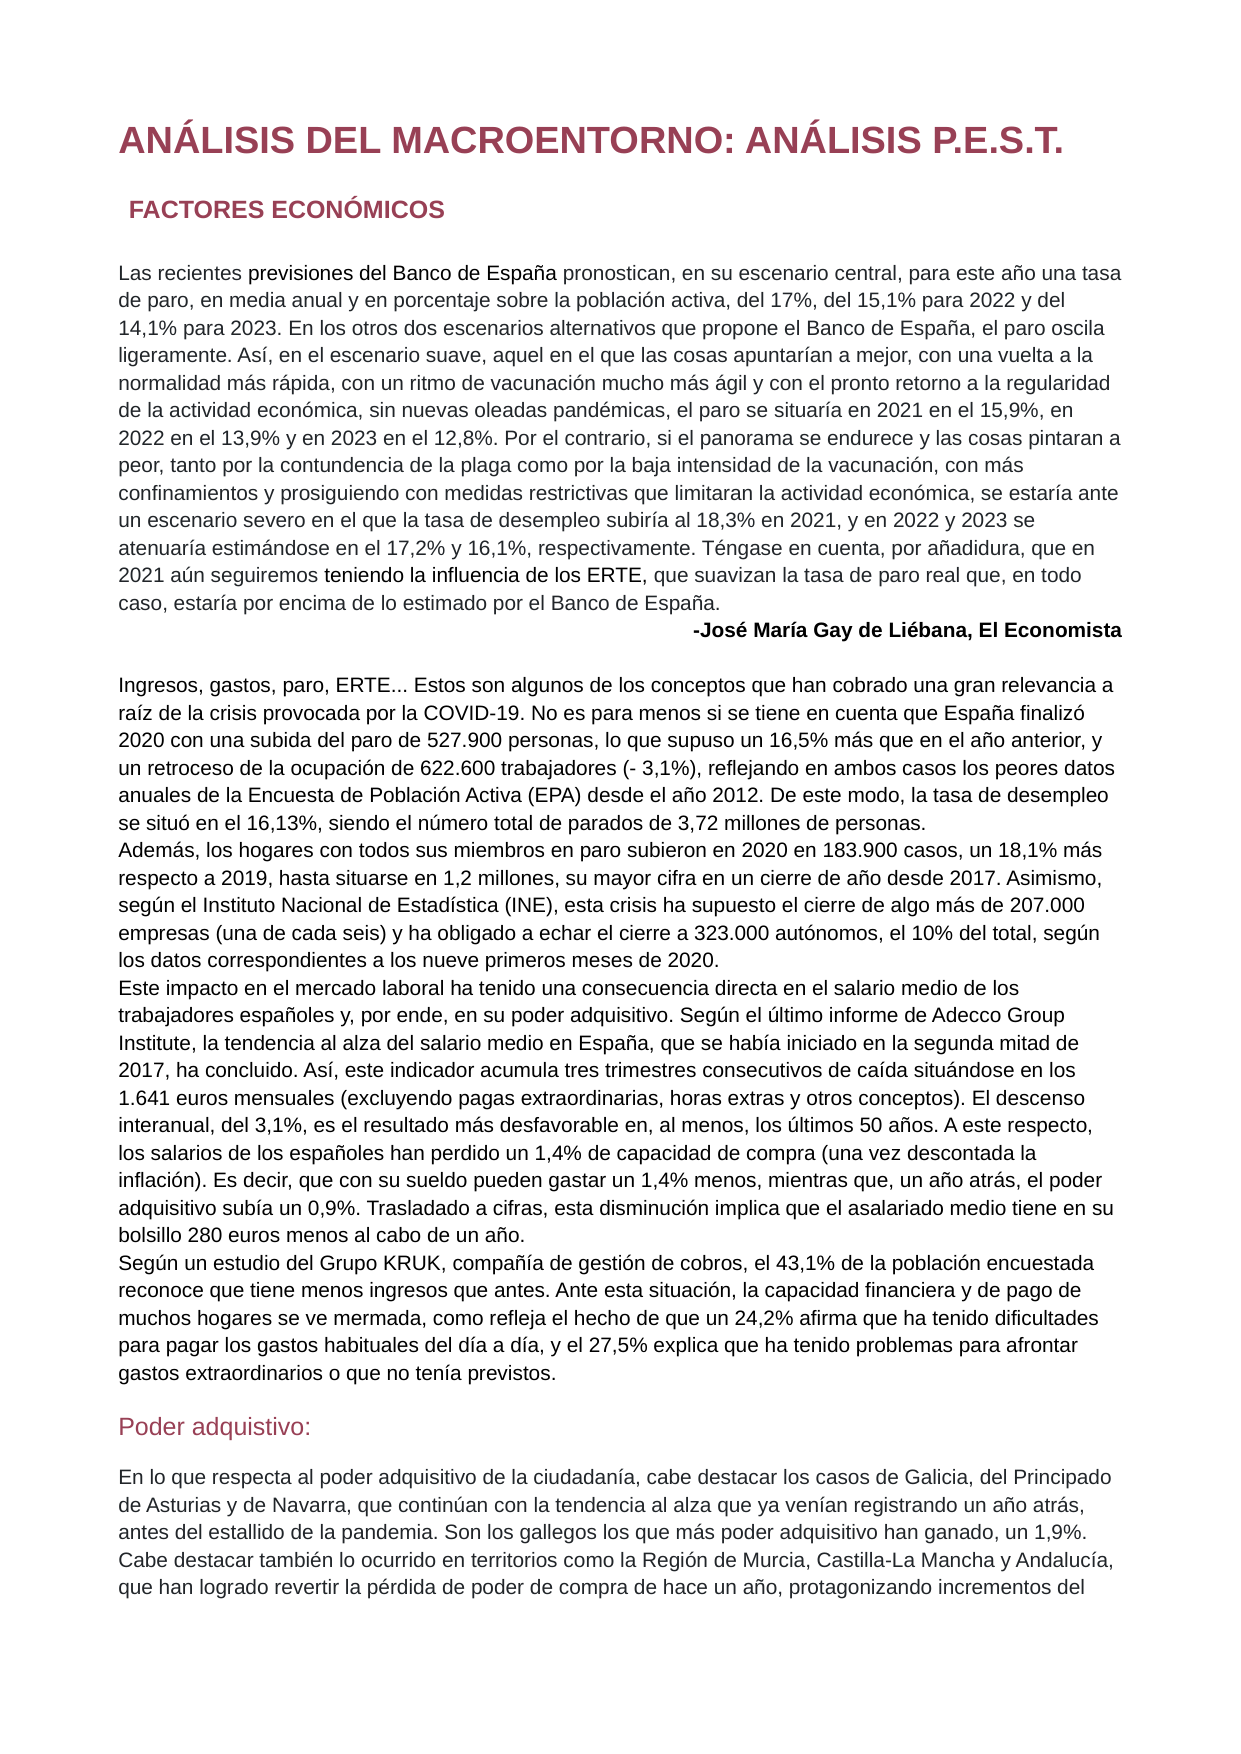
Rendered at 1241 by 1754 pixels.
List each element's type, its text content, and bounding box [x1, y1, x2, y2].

text Ingresos, gastos, paro, ERTE... Estos son algunos de los conceptos que han cobrado una gran relevancia a raíz de la crisis provocada por la COVID-19. No es para menos si se tiene en cuenta que España finalizó 2020 con una subida del paro de 527.900 personas, lo que supuso un 16,5% más que en el año anterior, y un retroceso de la ocupación de 622.600 trabajadores (- 3,1%), reflejando en ambos casos los peores datos anuales de la Encuesta de Población Activa (EPA) desde el año 2012. De este modo, la tasa de desempleo se situó en el 16,13%, siendo el número total de parados de 3,72 millones de personas. [118, 673, 1122, 835]
text Este impacto en el mercado laboral ha tenido una consecuencia directa en el salario medio de los trabajadores españoles y, por ende, en su poder adquisitivo. Según el último informe de Adecco Group Institute, la tendencia al alza del salario medio en España, que se había iniciado en la segunda mitad de 2017, ha concluido. Así, este indicador acumula tres trimestres consecutivos de caída situándose en los 1.641 euros mensuales (excluyendo pagas extraordinarias, horas extras y otros conceptos). El descenso interanual, del 3,1%, es el resultado más desfavorable en, al menos, los últimos 50 años. A este respecto, los salarios de los españoles han perdido un 1,4% de capacidad de compra (una vez descontada la inflación). Es decir, que con su sueldo pueden gastar un 1,4% menos, mientras que, un año atrás, el poder adquisitivo subía un 0,9%. Trasladado a cifras, esta disminución implica que el asalariado medio tiene en su bolsillo 280 euros menos al cabo de un año. [118, 976, 1122, 1247]
text -José María Gay de Liébana, El Economista [118, 618, 1122, 642]
text En lo que respecta al poder adquisitivo de la ciudadanía, cabe destacar los casos de Galicia, del Principado de Asturias y de Navarra, que continúan con la tendencia al alza que ya venían registrando un año atrás, antes del estallido de la pandemia. Son los gallegos los que más poder adquisitivo han ganado, un 1,9%. Cabe destacar también lo ocurrido en territorios como la Región de Murcia, Castilla-La Mancha y Andalucía, que han logrado revertir la pérdida de poder de compra de hace un año, protagonizando incrementos del [118, 1465, 1122, 1599]
text Además, los hogares con todos sus miembros en paro subieron en 2020 en 183.900 casos, un 18,1% más respecto a 2019, hasta situarse en 1,2 millones, su mayor cifra en un cierre de año desde 2017. Asimismo, según el Instituto Nacional de Estadística (INE), esta crisis ha supuesto el cierre de algo más de 207.000 empresas (una de cada seis) y ha obligado a echar el cierre a 323.000 autónomos, el 10% del total, según los datos correspondientes a los nueve primeros meses de 2020. [118, 838, 1122, 972]
text FACTORES ECONÓMICOS [118, 183, 1122, 226]
text Las recientes previsiones del Banco de España pronostican, en su escenario central, para este año una tasa de paro, en media anual y en porcentaje sobre la población activa, del 17%, del 15,1% para 2022 y del 14,1% para 2023. En los otros dos escenarios alternativos que propone el Banco de España, el paro oscila ligeramente. Así, en el escenario suave, aquel en el que las cosas apuntarían a mejor, con una vuelta a la normalidad más rápida, con un ritmo de vacunación mucho más ágil y con el pronto retorno a la regularidad de la actividad económica, sin nuevas oleadas pandémicas, el paro se situaría en 2021 en el 15,9%, en 2022 en el 13,9% y en 2023 en el 12,8%. Por el contrario, si el panorama se endurece y las cosas pintaran a peor, tanto por la contundencia de la plaga como por la baja intensidad de la vacunación, con más confinamientos y prosiguiendo con medidas restrictivas que limitaran la actividad económica, se estaría ante un escenario severo en el que la tasa de desempleo subiría al 18,3% en 2021, y en 2022 y 2023 se atenuaría estimándose en el 17,2% y 16,1%, respectivamente. Téngase en cuenta, por añadidura, que en 2021 aún seguiremos teniendo la influencia de los ERTE, que suavizan la tasa de paro real que, en todo caso, estaría por encima de lo estimado por el Banco de España. [118, 261, 1122, 614]
text Según un estudio del Grupo KRUK, compañía de gestión de cobros, el 43,1% de la población encuestada reconoce que tiene menos ingresos que antes. Ante esta situación, la capacidad financiera y de pago de muchos hogares se ve mermada, como refleja el hecho de que un 24,2% afirma que ha tenido dificultades para pagar los gastos habituales del día a día, y el 27,5% explica que ha tenido problemas para afrontar gastos extraordinarios o que no tenía previstos. [118, 1251, 1122, 1385]
text ANÁLISIS DEL MACROENTORNO: ANÁLISIS P.E.S.T. [118, 118, 1122, 162]
text Poder adquistivo: [118, 1412, 1122, 1441]
